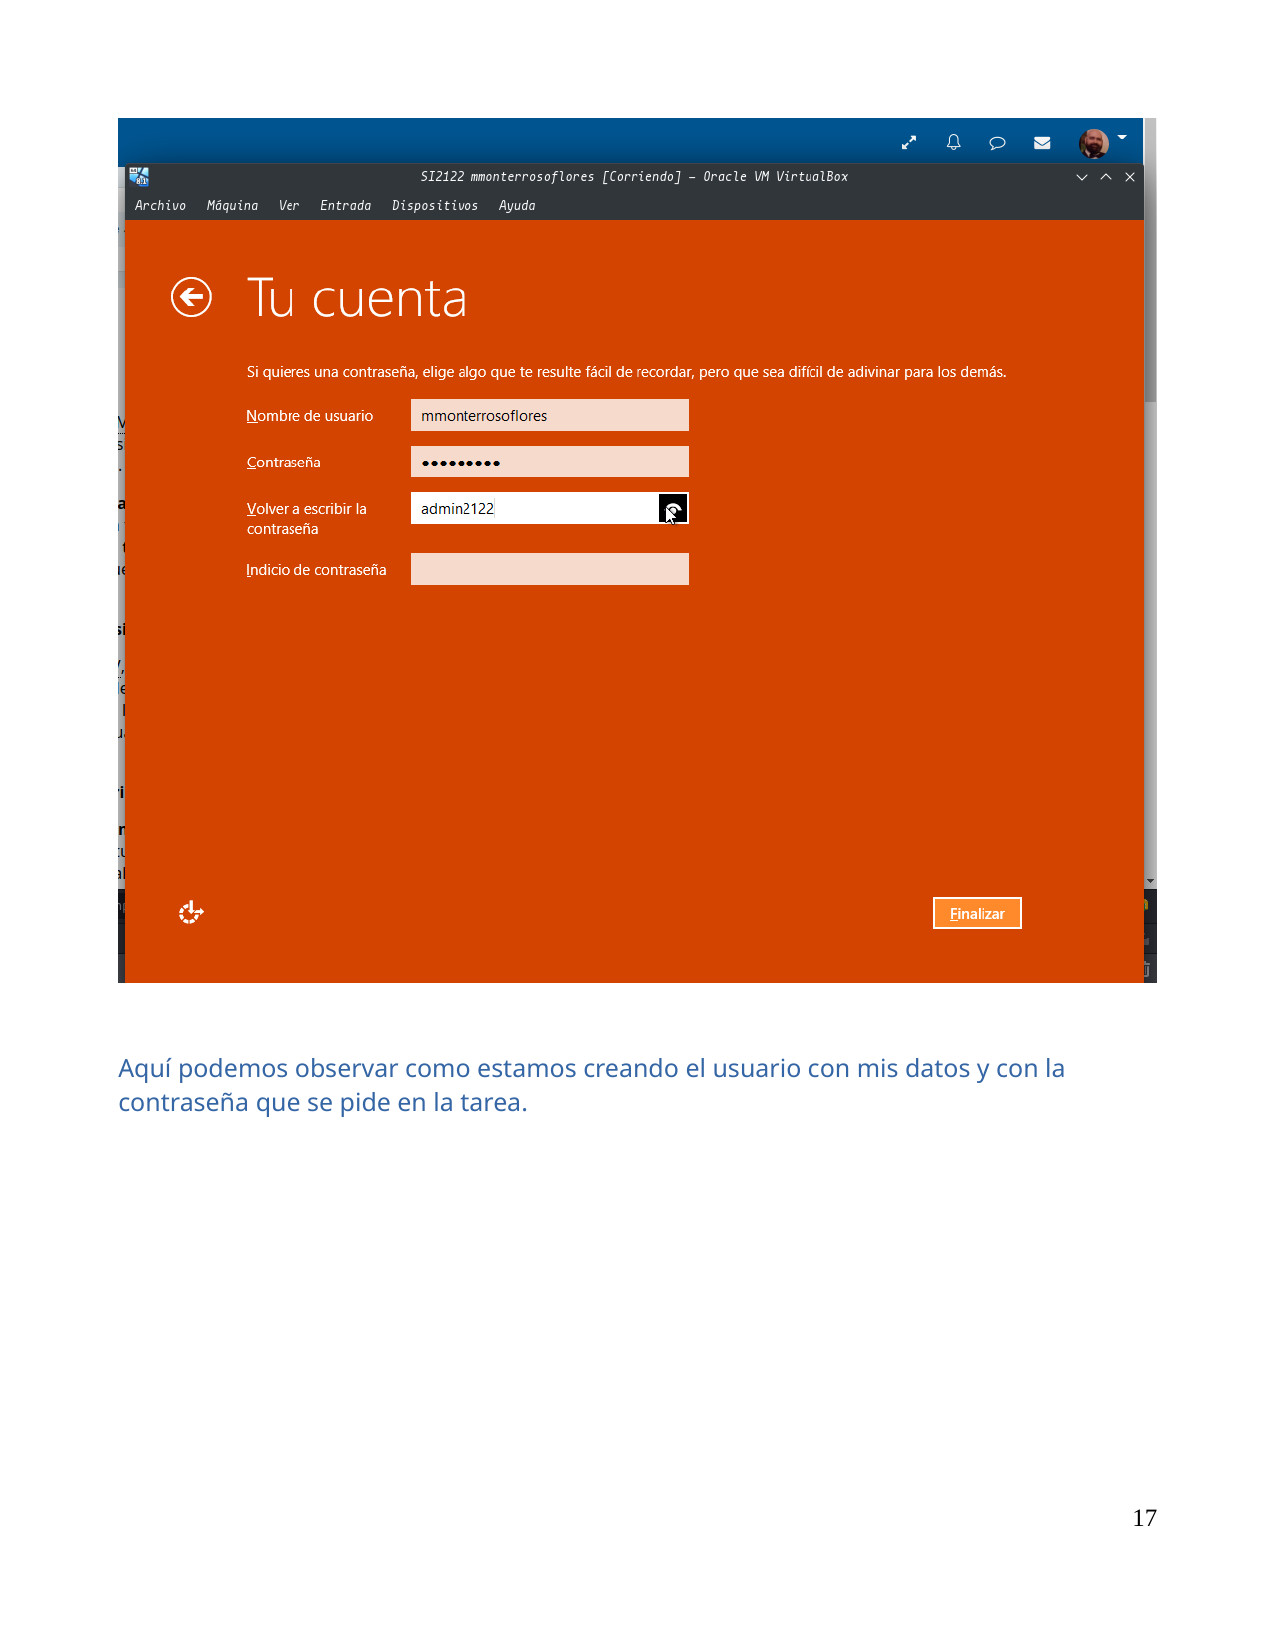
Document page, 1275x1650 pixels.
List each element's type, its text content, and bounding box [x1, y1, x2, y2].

table_header [118, 983, 1157, 1017]
picture [118, 118, 1157, 983]
text Aquí podemos observar como estamos creando el usuario con mis datos y con la contraseña que se pide en la tarea. [118, 1051, 1157, 1119]
